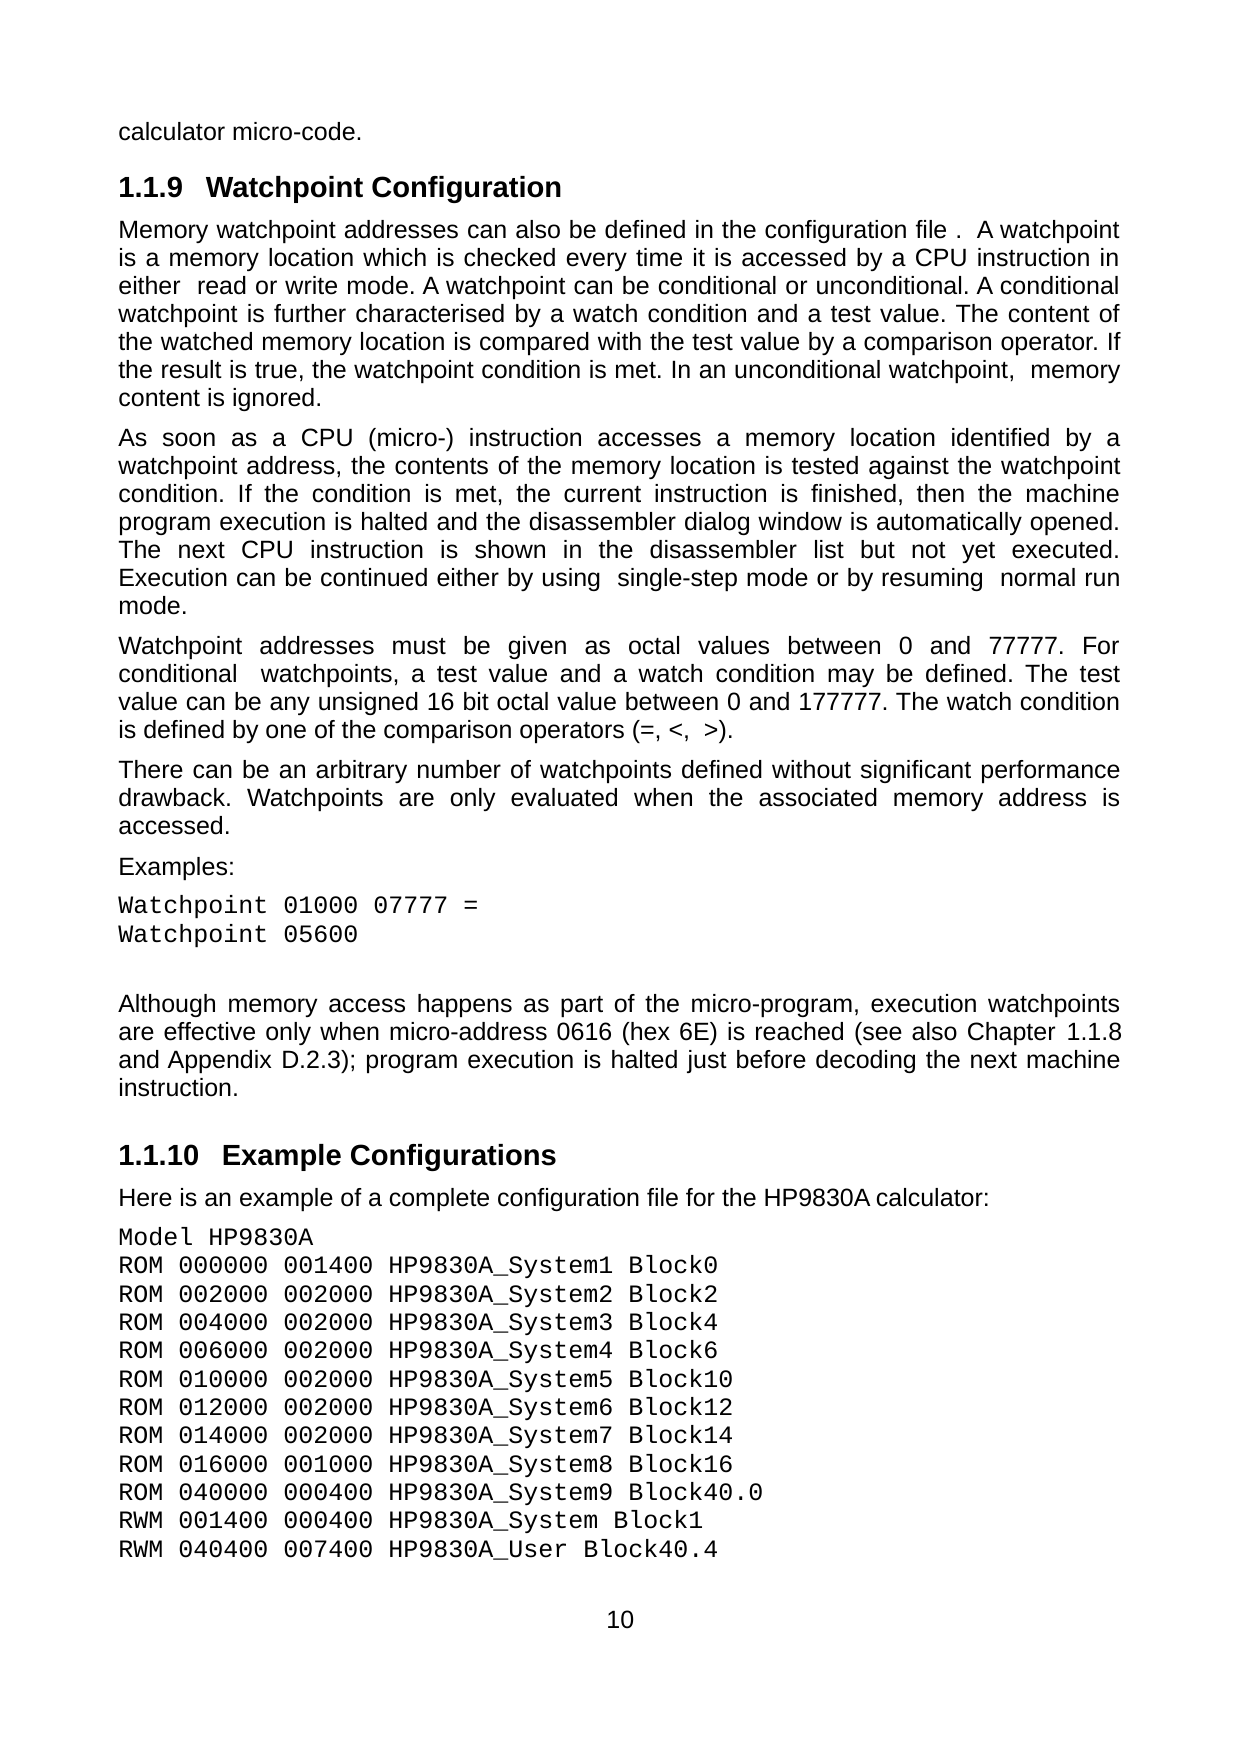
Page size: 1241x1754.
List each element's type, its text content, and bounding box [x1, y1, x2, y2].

subtitle Example Configurations [118, 1139, 1122, 1172]
text RWM 040400 007400 HP9830A_User Block40.4 [118, 1536, 1122, 1564]
text ROM 006000 002000 HP9830A_System4 Block6 [118, 1338, 1122, 1366]
text ROM 040000 000400 HP9830A_System9 Block40.0 [118, 1479, 1122, 1508]
text ROM 016000 001000 HP9830A_System8 Block16 [118, 1451, 1122, 1479]
text ROM 002000 002000 HP9830A_System2 Block2 [118, 1281, 1122, 1309]
text ROM 004000 002000 HP9830A_System3 Block4 [118, 1309, 1122, 1338]
text RWM 001400 000400 HP9830A_System Block1 [118, 1508, 1122, 1536]
subtitle Watchpoint Configuration [118, 171, 1122, 204]
text calculator micro-code. [118, 118, 1122, 146]
text Watchpoint addresses must be given as octal values between 0 and 77777. For conditional watchpoints, a test value and a watch condition may be defined. The test value can be any unsigned 16 bit octal value between 0 and 177777. The watch condition is defined by one of the comparison operators (=, <, >). [118, 632, 1122, 744]
text ROM 010000 002000 HP9830A_System5 Block10 [118, 1366, 1122, 1394]
text Model HP9830A [118, 1224, 1122, 1253]
text As soon as a CPU (micro-) instruction accesses a memory location identified by a watchpoint address, the contents of the memory location is tested against the watchpoint condition. If the condition is met, the current instruction is finished, then the machine program execution is halted and the disassembler dialog window is automatically opened. The next CPU instruction is shown in the disassembler list but not yet executed. Execution can be continued either by using single-step mode or by resuming normal run mode. [118, 424, 1122, 619]
text Although memory access happens as part of the micro-program, execution watchpoints are effective only when micro-address 0616 (hex 6E) is reached (see also Chapter 1.1.8 and Appendix D.2.3); program execution is halted just before decoding the next machine instruction. [118, 990, 1122, 1102]
text Examples: [118, 852, 1122, 880]
text There can be an arbitrary number of watchpoints defined without significant performance drawback. Watchpoints are only evaluated when the associated memory address is accessed. [118, 756, 1122, 840]
text ROM 012000 002000 HP9830A_System6 Block12 [118, 1394, 1122, 1423]
text ROM 014000 002000 HP9830A_System7 Block14 [118, 1423, 1122, 1451]
text Watchpoint 01000 07777 = [118, 893, 1122, 921]
text Here is an example of a complete configuration file for the HP9830A calculator: [118, 1184, 1122, 1212]
text ROM 000000 001400 HP9830A_System1 Block0 [118, 1253, 1122, 1281]
text Memory watchpoint addresses can also be defined in the configuration file . A watchpoint is a memory location which is checked every time it is accessed by a CPU instruction in either read or write mode. A watchpoint can be conditional or unconditional. A conditional watchpoint is further characterised by a watch condition and a test value. The content of the watched memory location is compared with the test value by a comparison operator. If the result is true, the watchpoint condition is met. In an unconditional watchpoint, memory content is ignored. [118, 216, 1122, 412]
text Watchpoint 05600 [118, 921, 1122, 949]
